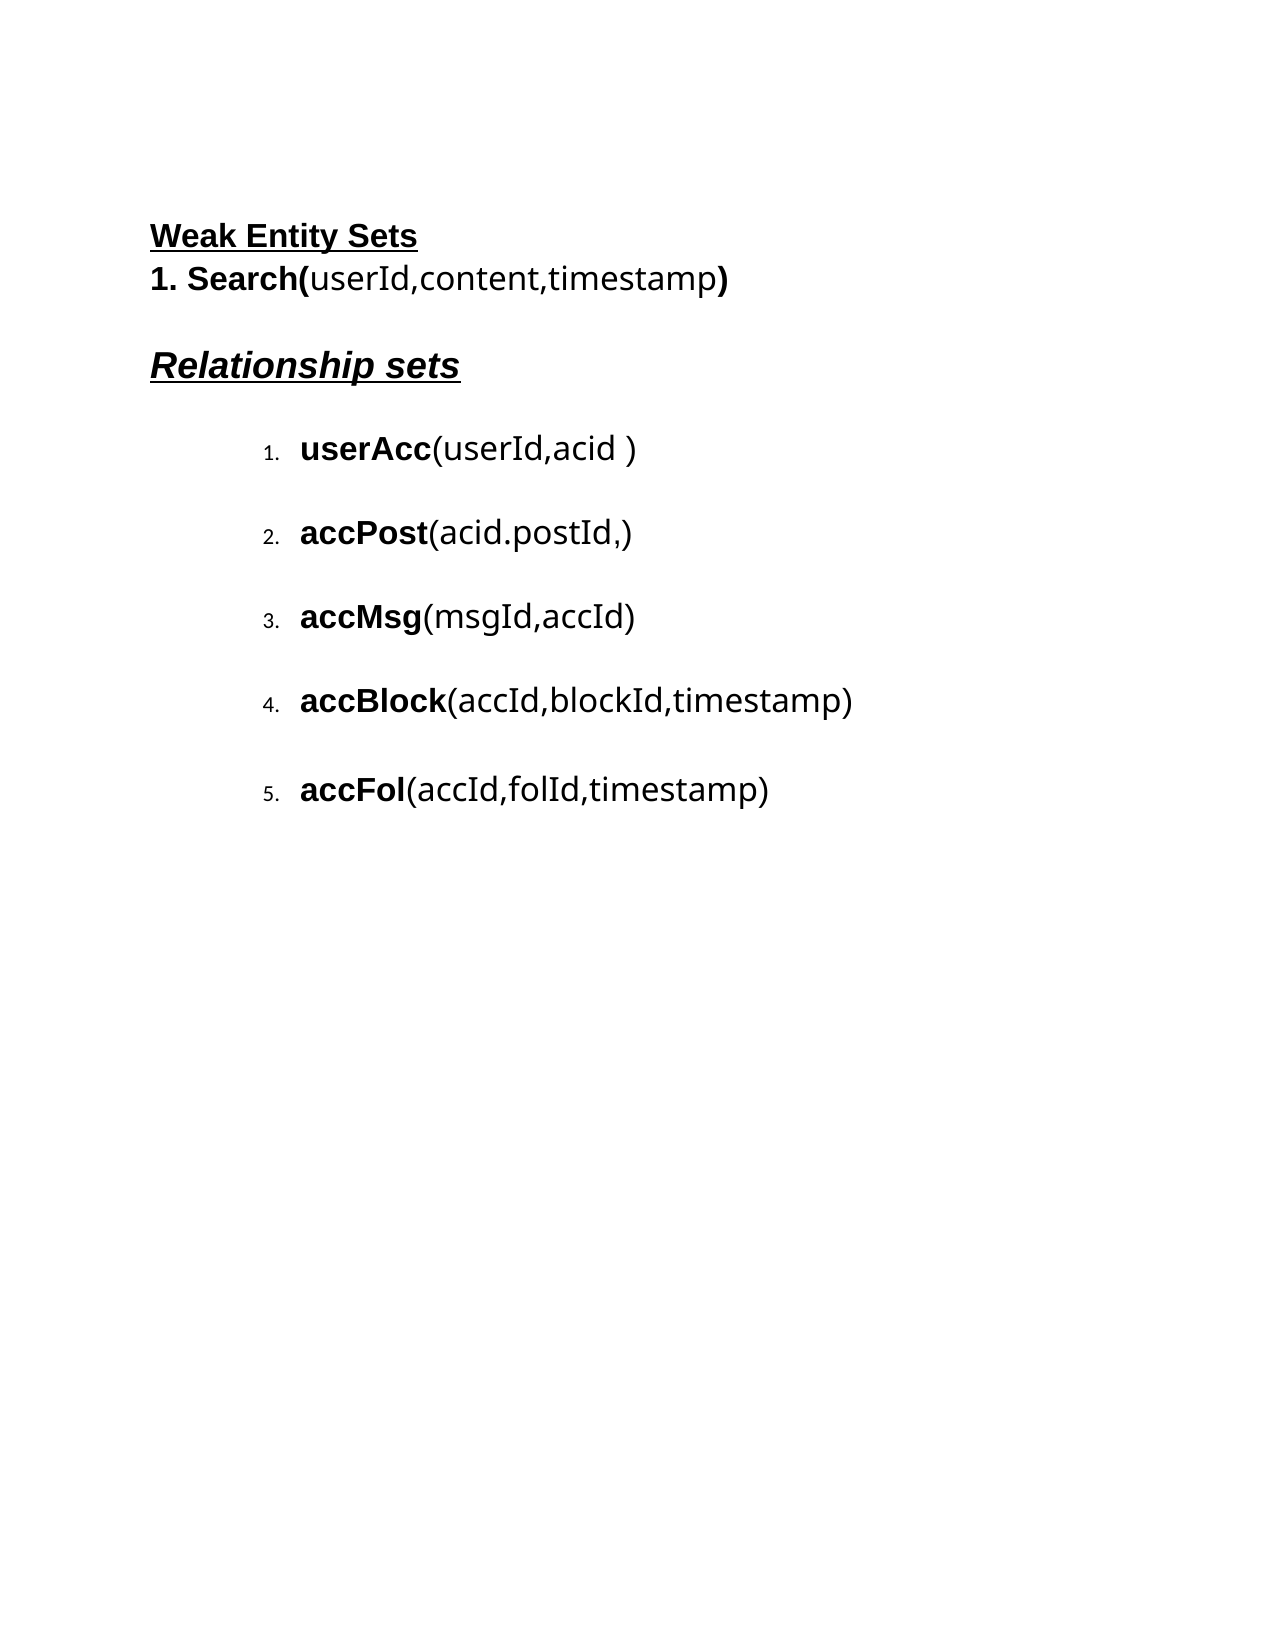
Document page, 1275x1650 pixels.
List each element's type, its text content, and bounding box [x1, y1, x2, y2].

list 1. Search(userId,content,timestamp) [150, 255, 1125, 300]
list userAcc(userId,acid ) [262, 425, 1125, 470]
list accBlock(accId,blockId,timestamp) [262, 677, 1125, 722]
list accMsg(msgId,accId) [262, 593, 1125, 638]
text Relationship sets [150, 343, 1125, 387]
list Weak Entity Sets [150, 216, 1125, 255]
list accPost(acid.postId,) [262, 509, 1125, 554]
list accFol(accId,folId,timestamp) [262, 766, 1125, 812]
